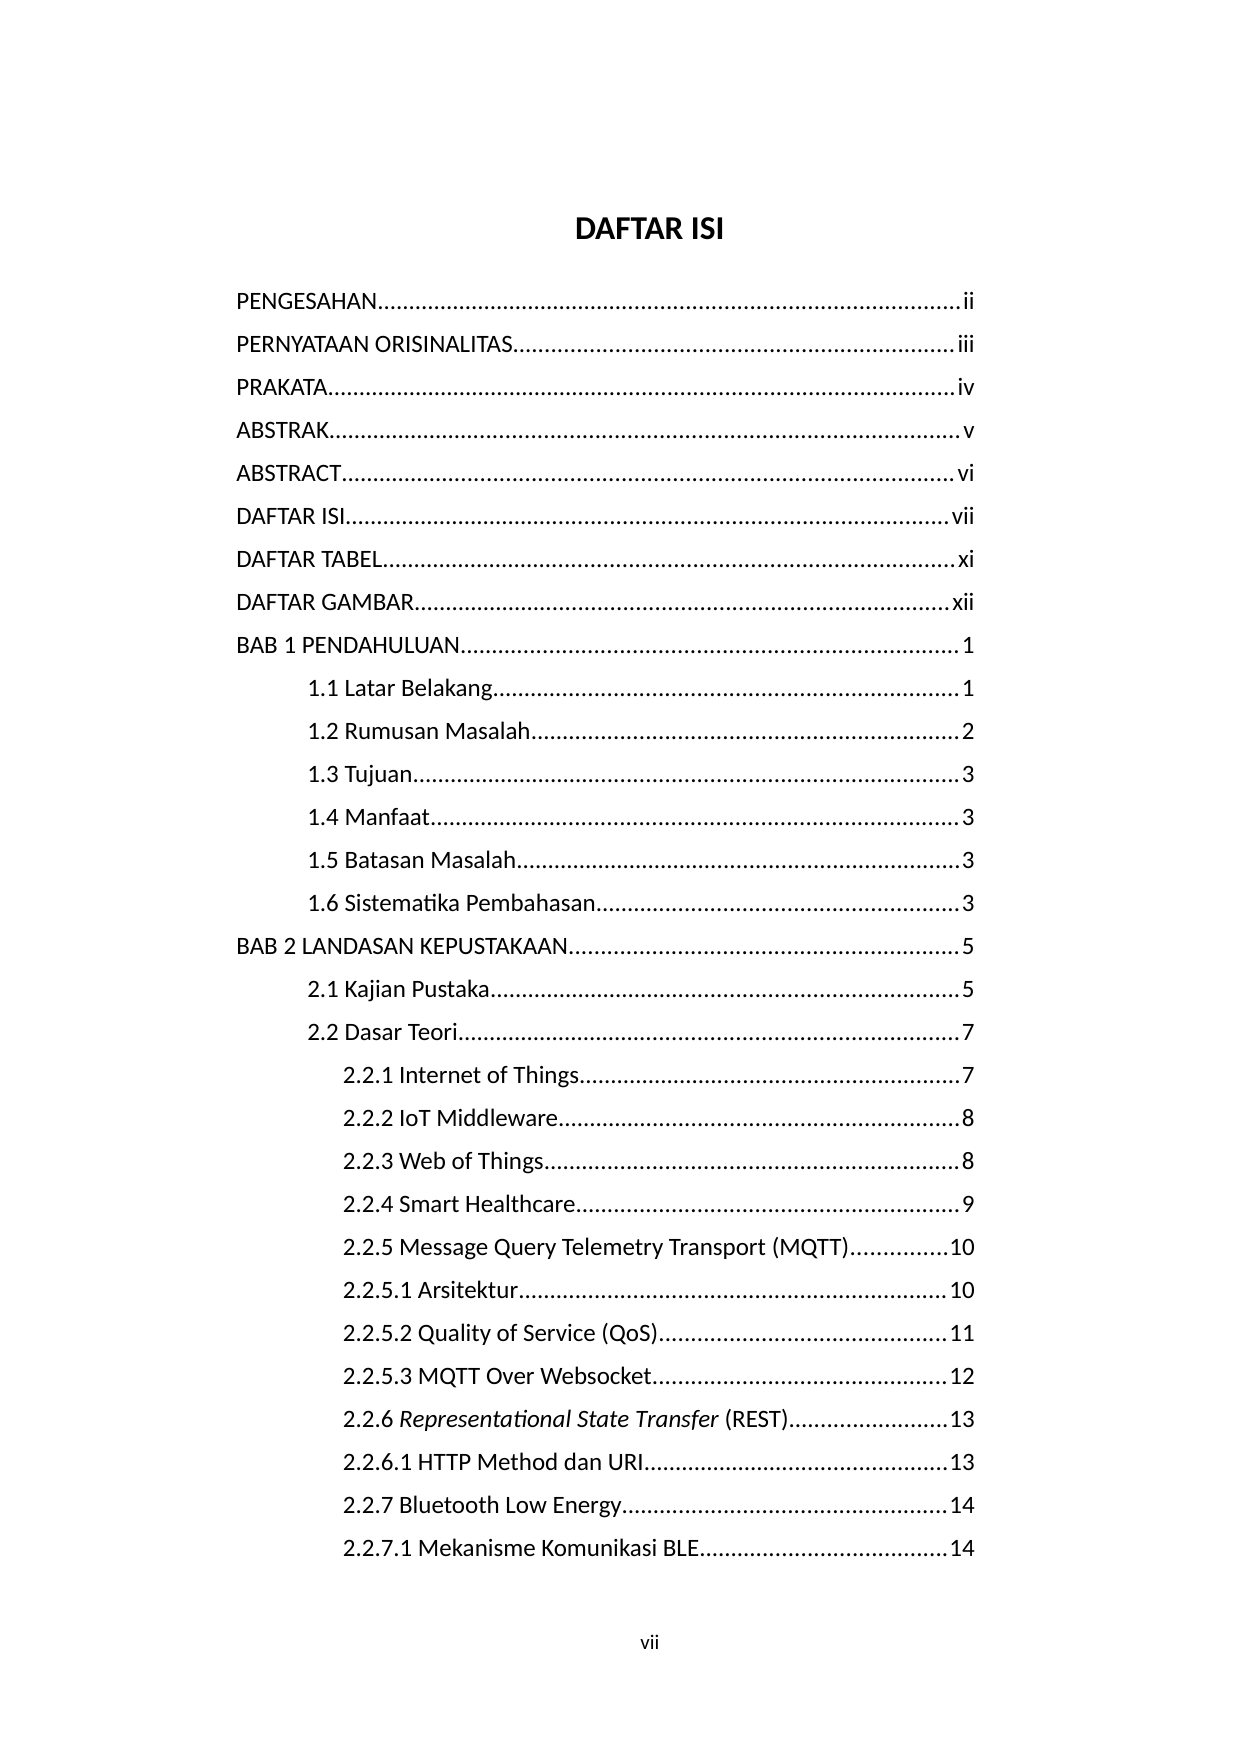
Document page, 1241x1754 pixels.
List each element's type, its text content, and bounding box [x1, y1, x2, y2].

text DAFTAR TABEL xi [236, 543, 974, 574]
text 2.2.6 Representational State Transfer (REST) 13 [343, 1403, 974, 1434]
text 2.2.5 Message Query Telemetry Transport (MQTT) 10 [343, 1231, 974, 1262]
text 2.2 Dasar Teori 7 [307, 1016, 974, 1047]
subtitle DAFTAR ISI [236, 207, 1063, 247]
text 1.5 Batasan Masalah 3 [307, 844, 974, 875]
text 2.2.7.1 Mekanisme Komunikasi BLE 14 [343, 1533, 974, 1563]
text 1.1 Latar Belakang 1 [307, 672, 974, 703]
text 1.4 Manfaat 3 [307, 801, 974, 832]
text 2.2.3 Web of Things 8 [343, 1145, 974, 1176]
text BAB 1 PENDAHULUAN 1 [236, 629, 974, 660]
text 1.3 Tujuan 3 [307, 758, 974, 789]
text 2.2.5.3 MQTT Over Websocket 12 [343, 1361, 974, 1391]
text PENGESAHAN ii [236, 285, 974, 316]
text ABSTRACT vi [236, 457, 974, 488]
text PRAKATA iv [236, 371, 974, 402]
text 2.2.7 Bluetooth Low Energy 14 [343, 1489, 974, 1520]
text 2.1 Kajian Pustaka 5 [307, 973, 974, 1004]
text 1.2 Rumusan Masalah 2 [307, 715, 974, 746]
text 2.2.5.1 Arsitektur 10 [343, 1274, 974, 1305]
text 2.2.6.1 HTTP Method dan URI 13 [343, 1447, 974, 1477]
text 1.6 Sistematika Pembahasan 3 [307, 887, 974, 918]
text BAB 2 LANDASAN KEPUSTAKAAN 5 [236, 930, 974, 961]
text 2.2.1 Internet of Things 7 [343, 1059, 974, 1090]
text 2.2.5.2 Quality of Service (QoS) 11 [343, 1317, 974, 1348]
text DAFTAR ISI vii [236, 500, 974, 531]
text ABSTRAK v [236, 414, 974, 444]
text PERNYATAAN ORISINALITAS iii [236, 328, 974, 358]
text 2.2.4 Smart Healthcare 9 [343, 1188, 974, 1219]
text DAFTAR GAMBAR xii [236, 586, 974, 617]
text 2.2.2 IoT Middleware 8 [343, 1102, 974, 1133]
